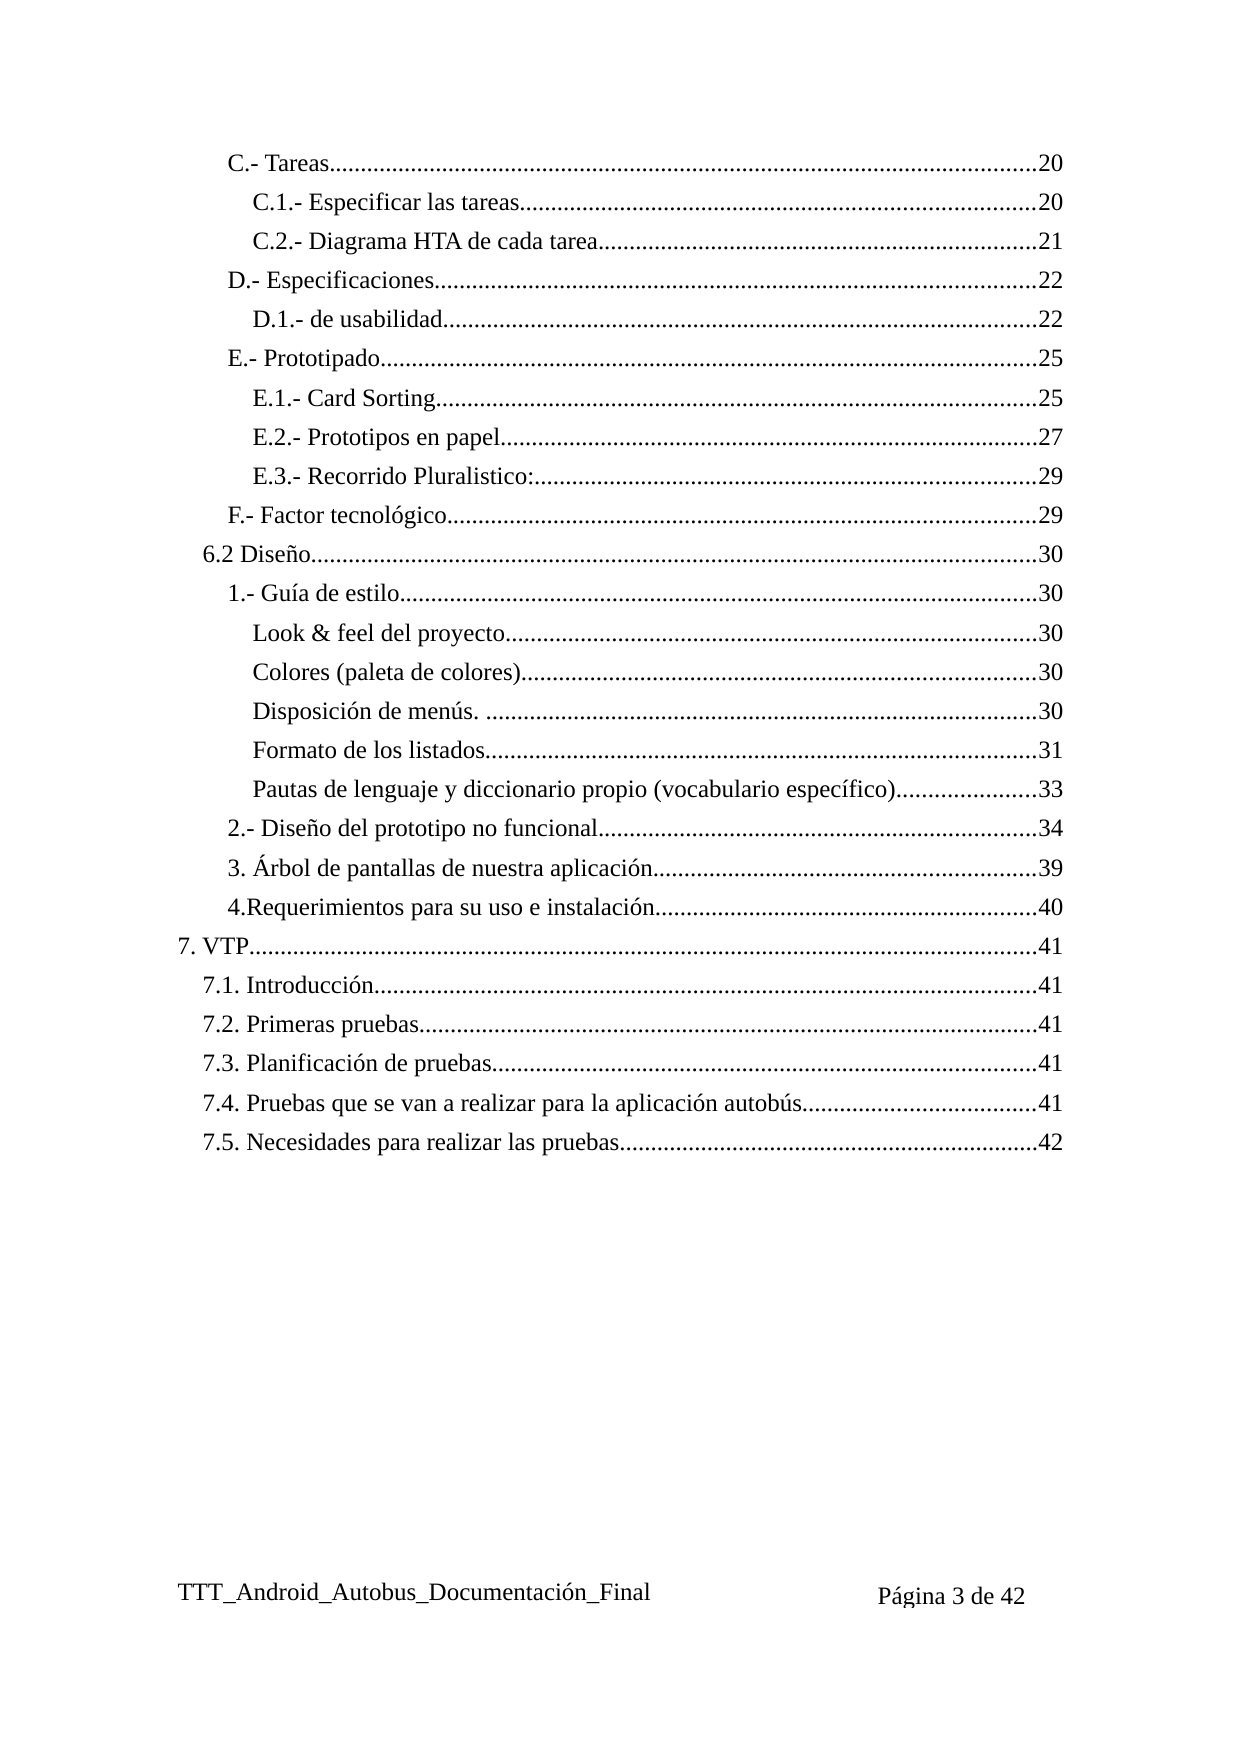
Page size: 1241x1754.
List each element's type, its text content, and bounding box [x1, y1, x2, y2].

text Pautas de lenguaje y diccionario propio (vocabulario específico). 33 [252, 774, 1063, 803]
text Colores (paleta de colores) 30 [252, 657, 1063, 686]
text 4.Requerimientos para su uso e instalación. 40 [227, 892, 1063, 921]
text 7.2. Primeras pruebas 41 [202, 1009, 1063, 1038]
text Look & feel del proyecto. 30 [252, 618, 1063, 646]
text D.1.- de usabilidad. 22 [252, 304, 1063, 333]
text 7.1. Introducción 41 [202, 970, 1063, 999]
text Disposición de menús. 30 [252, 696, 1063, 725]
text 1.- Guía de estilo. 30 [227, 578, 1063, 607]
text E.- Prototipado. 25 [227, 343, 1063, 372]
text E.3.- Recorrido Pluralistico: 29 [252, 461, 1063, 490]
text Formato de los listados. 31 [252, 735, 1063, 764]
text C.- Tareas. 20 [227, 148, 1063, 176]
text E.1.- Card Sorting 25 [252, 383, 1063, 411]
text C.2.- Diagrama HTA de cada tarea. 21 [252, 226, 1063, 255]
text 7.4. Pruebas que se van a realizar para la aplicación autobús 41 [202, 1088, 1063, 1116]
text 7.5. Necesidades para realizar las pruebas 42 [202, 1127, 1063, 1156]
text 3. Árbol de pantallas de nuestra aplicación. 39 [227, 853, 1063, 881]
text 7. VTP 41 [177, 931, 1063, 960]
text 7.3. Planificación de pruebas 41 [202, 1048, 1063, 1077]
text E.2.- Prototipos en papel 27 [252, 422, 1063, 451]
text 6.2 Diseño 30 [202, 539, 1063, 568]
text 2.- Diseño del prototipo no funcional. 34 [227, 813, 1063, 842]
text F.- Factor tecnológico. 29 [227, 500, 1063, 529]
text D.- Especificaciones 22 [227, 265, 1063, 294]
text C.1.- Especificar las tareas. 20 [252, 187, 1063, 216]
